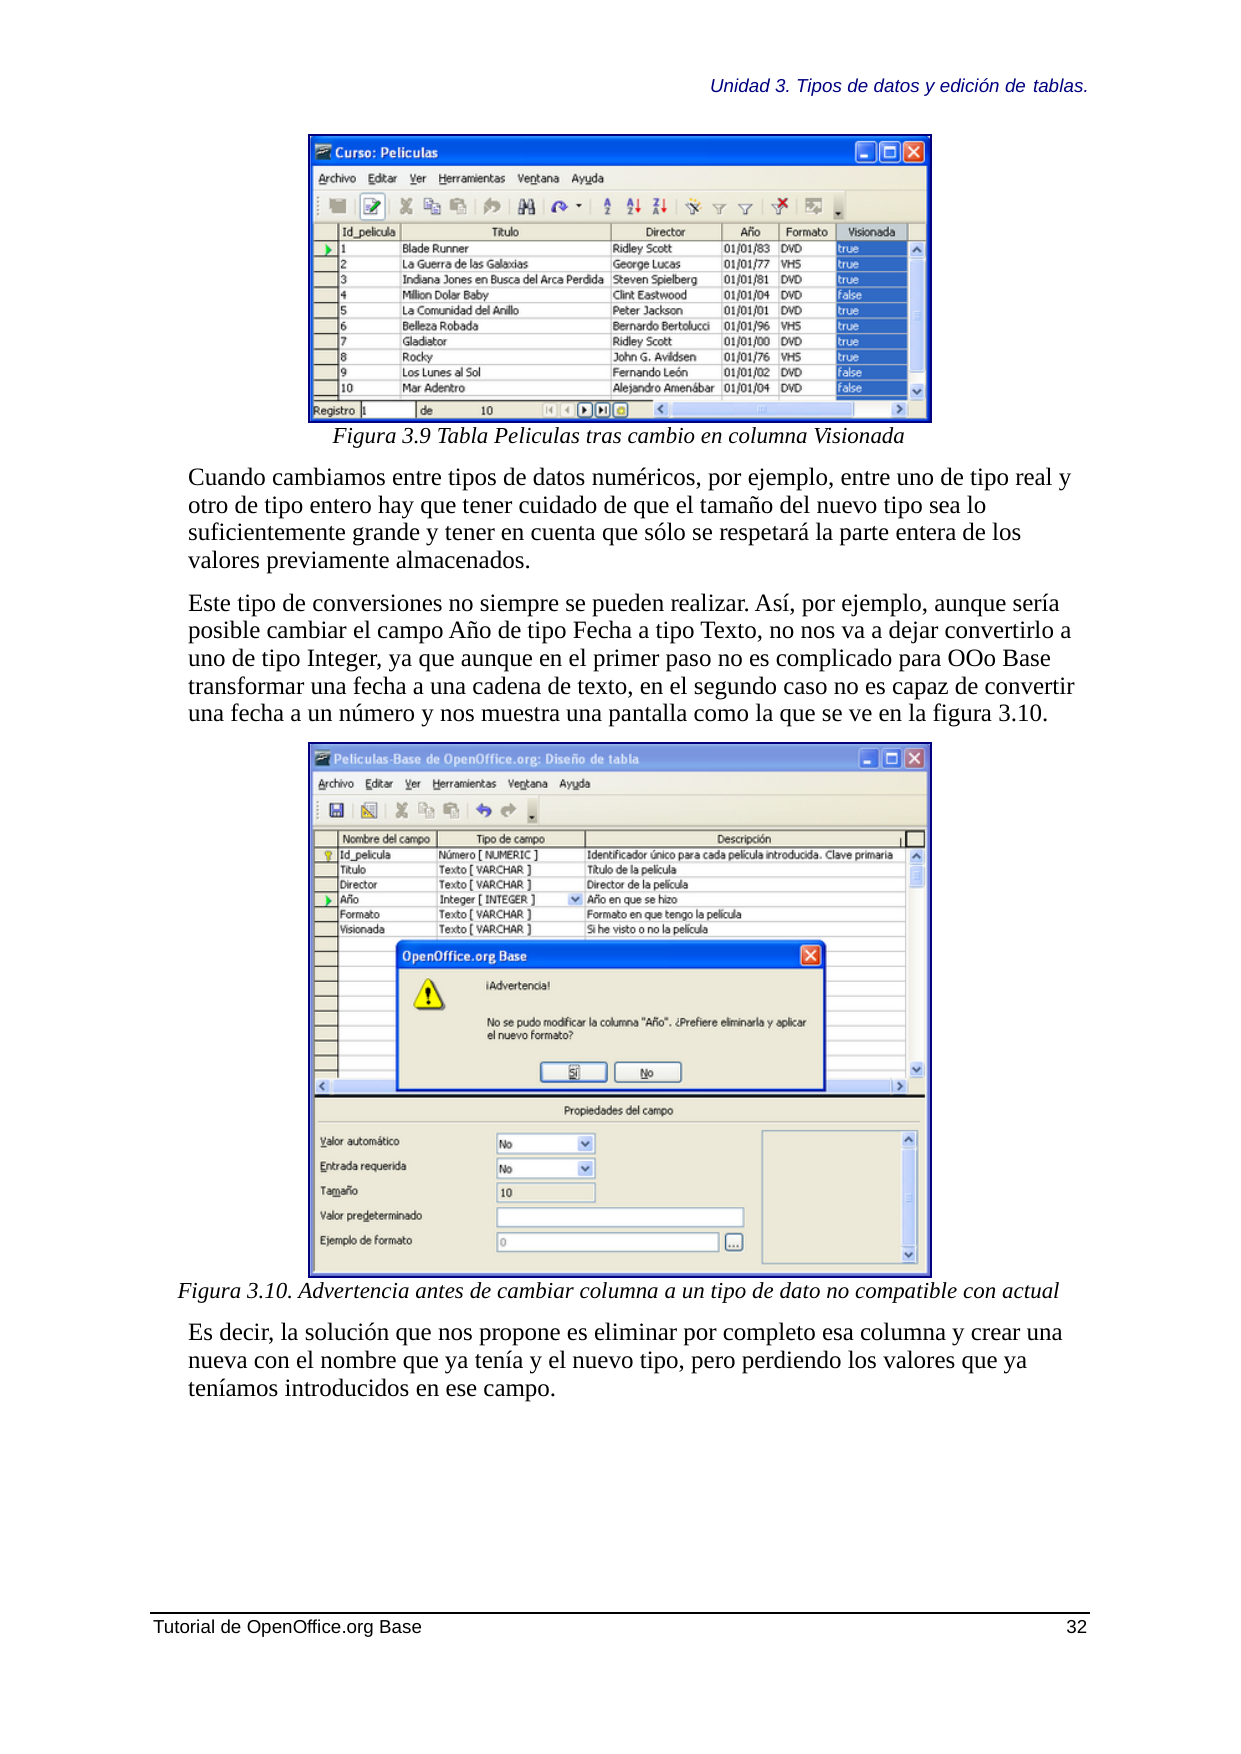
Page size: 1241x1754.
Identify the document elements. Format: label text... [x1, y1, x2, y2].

text Figura 3.9 Tabla Peliculas tras cambio en columna Visionada [150, 134, 1090, 448]
picture [310, 136, 930, 421]
text Es decir, la solución que nos propone es eliminar por completo esa columna y crear una nueva con el nombre que ya tenía y el nuevo tipo, pero perdiendo los valores que ya teníamos introducidos en ese campo. [188, 1318, 1090, 1402]
text Este tipo de conversiones no siempre se pueden realizar. Así, por ejemplo, aunque sería posible cambiar el campo Año de tipo Fecha a tipo Texto, no nos va a dejar convertirlo a uno de tipo Integer, ya que aunque en el primer paso no es complicado para OOo Base transformar una fecha a una cadena de texto, en el segundo caso no es capaz de convertir una fecha a un número y nos muestra una pantalla como la que se ve en la figura 3.10. [188, 589, 1090, 727]
text Figura 3.10. Advertencia antes de cambiar columna a un tipo de dato no compatible con actual [150, 742, 1090, 1304]
text Cuando cambiamos entre tipos de datos numéricos, por ejemplo, entre uno de tipo real y otro de tipo entero hay que tener cuidado de que el tamaño del nuevo tipo sea lo suficientemente grande y tener en cuenta que sólo se respetará la parte entera de los valores previamente almacenados. [188, 463, 1090, 574]
picture [310, 744, 930, 1276]
